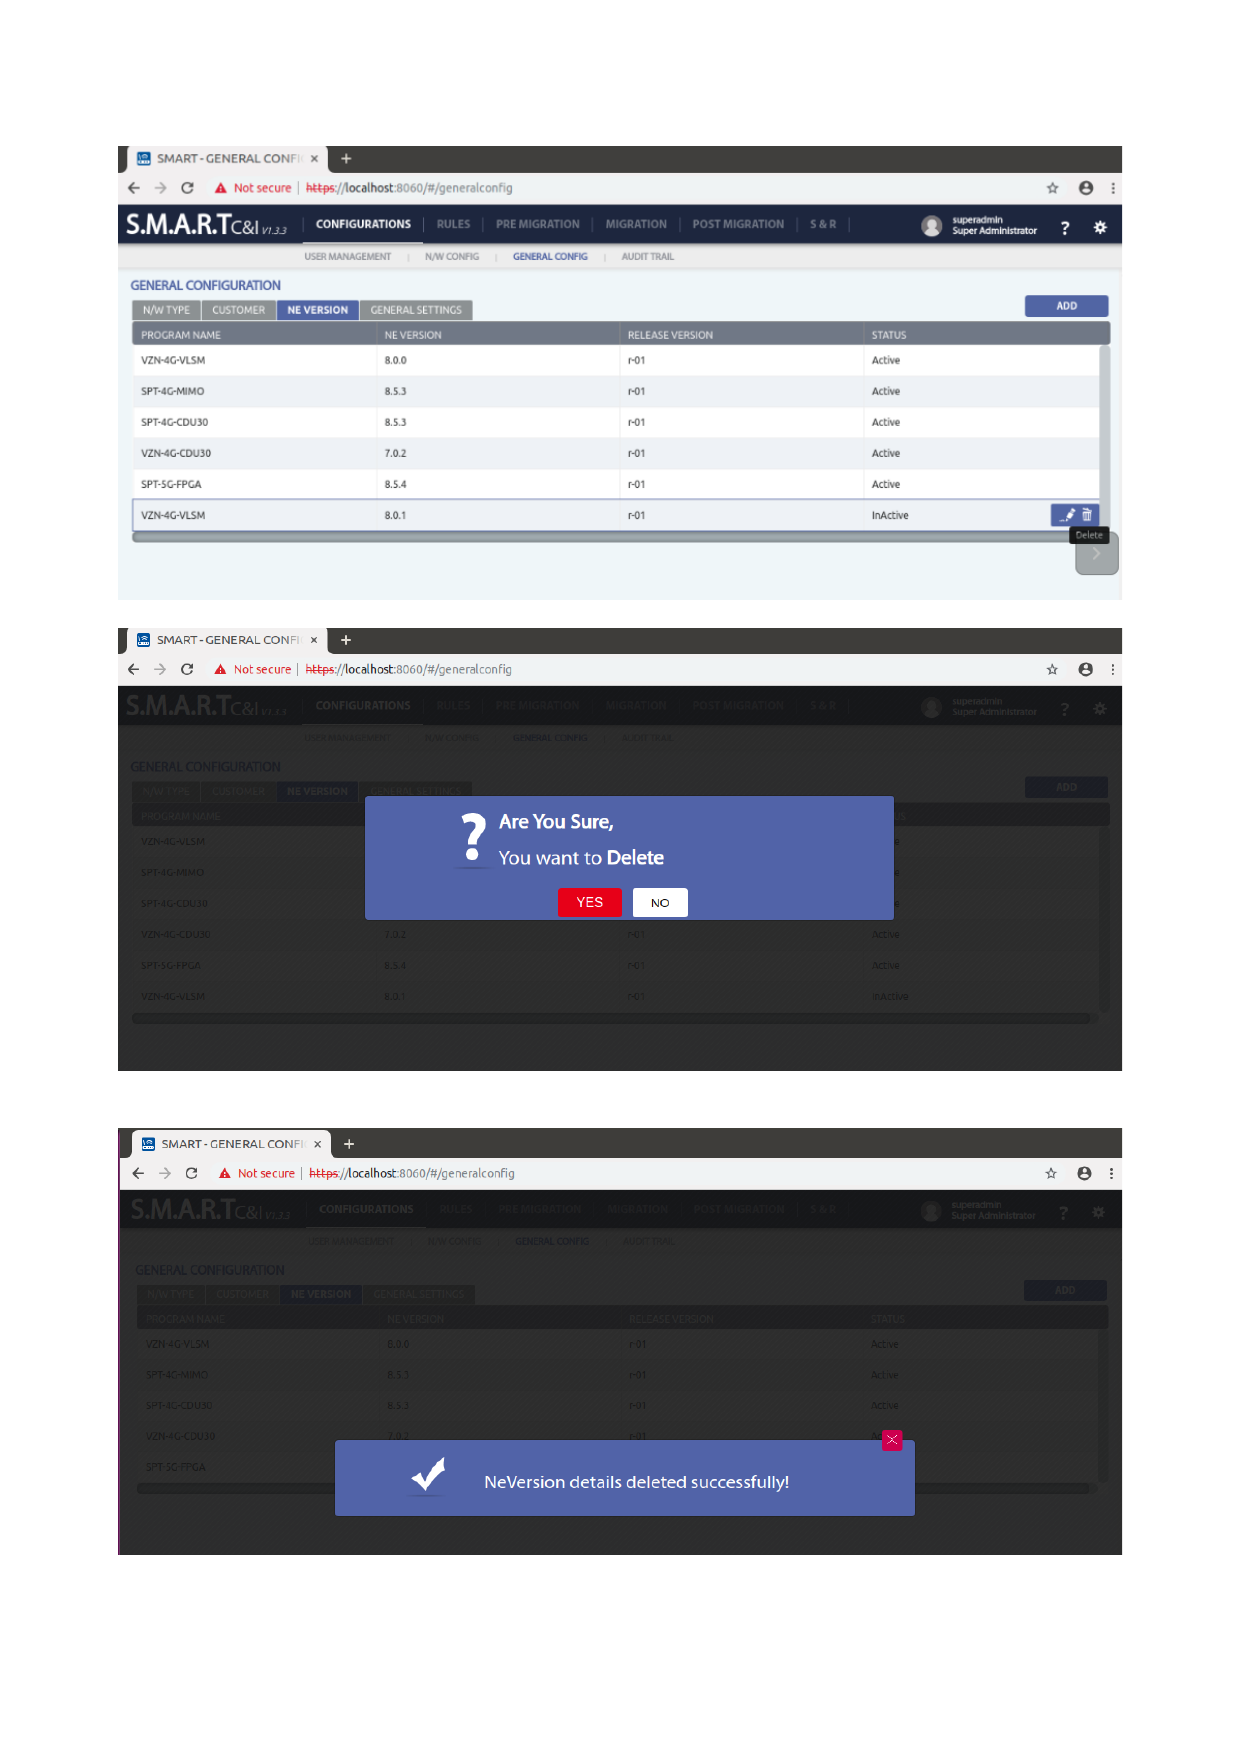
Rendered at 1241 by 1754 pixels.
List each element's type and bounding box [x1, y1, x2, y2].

picture [118, 628, 1123, 1071]
picture [118, 1128, 1123, 1555]
picture [118, 146, 1123, 600]
